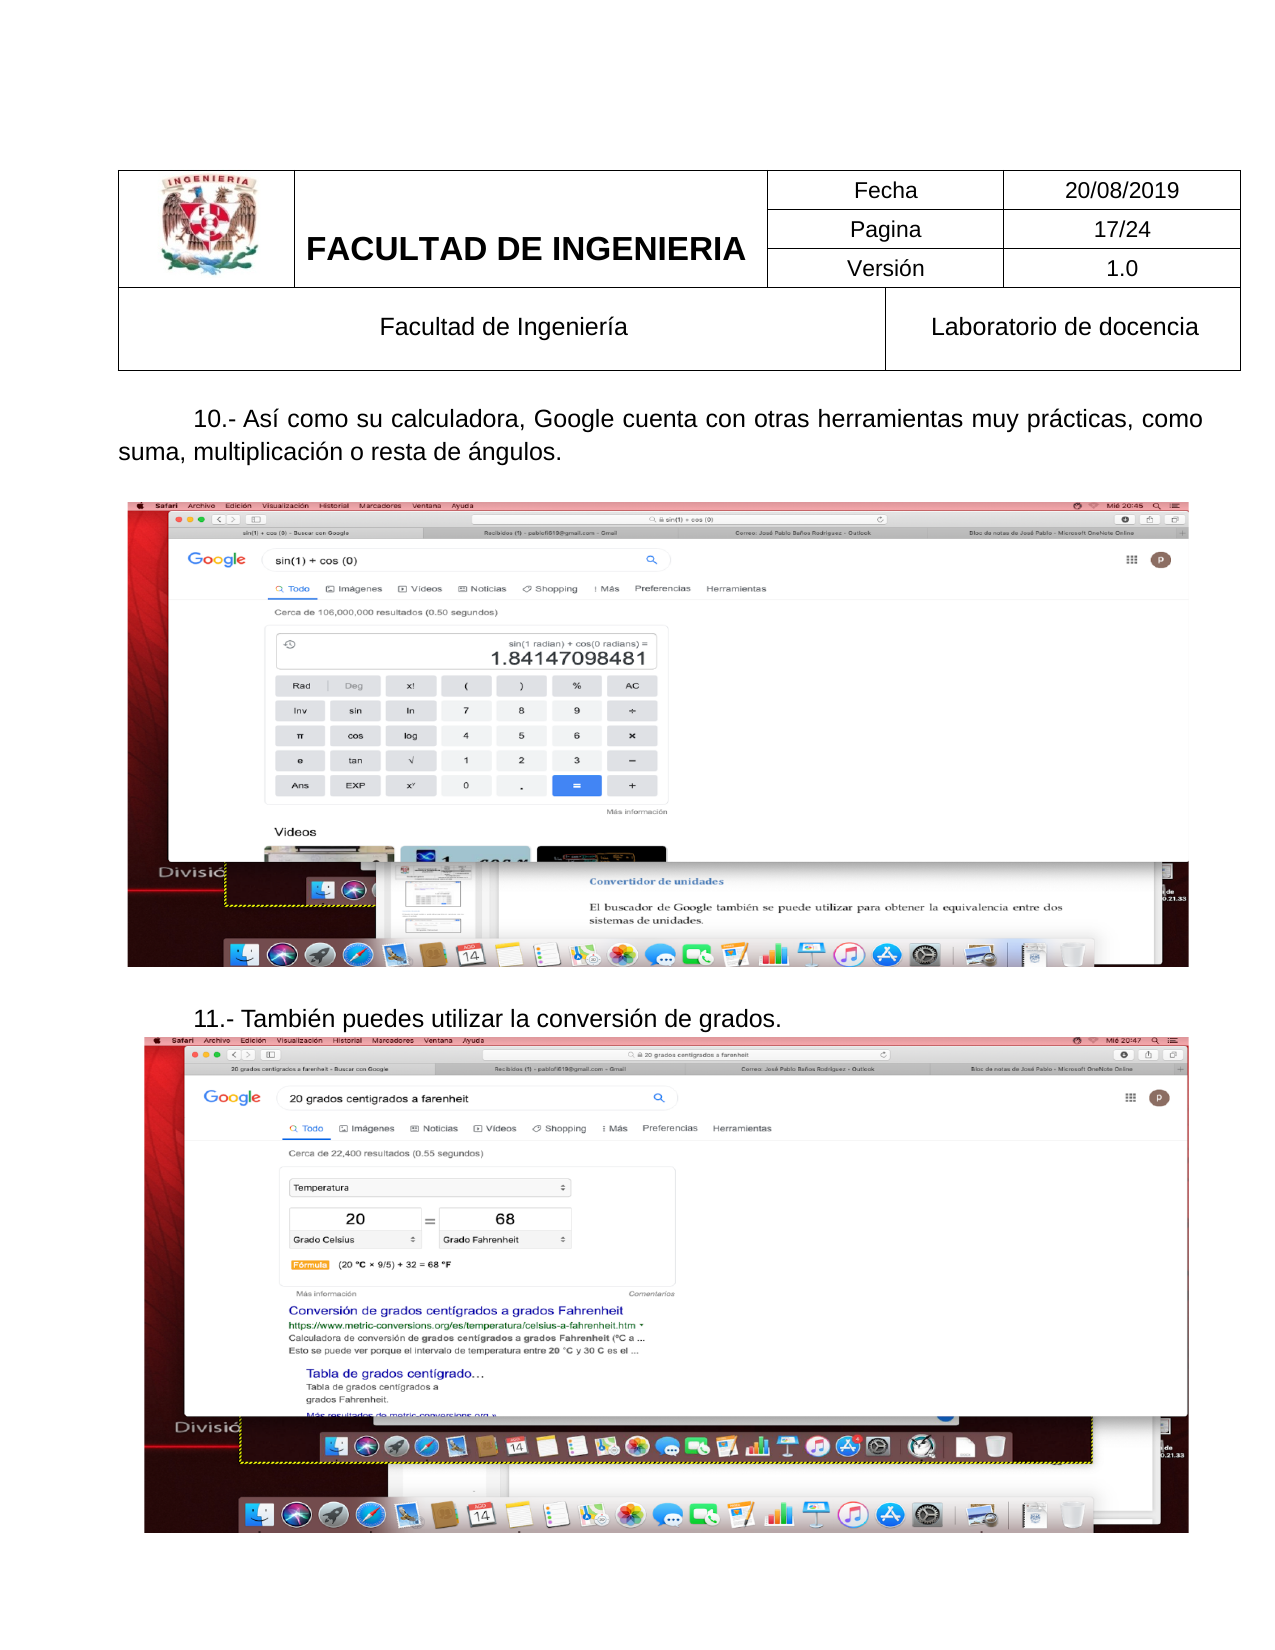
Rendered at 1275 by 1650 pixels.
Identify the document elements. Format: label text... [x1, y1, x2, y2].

text 11.- También puedes utilizar la conversión de grados. [118, 1003, 1205, 1032]
text 10.- Así como su calculadora, Google cuenta con otras herramientas muy prácticas, como suma, multiplicación o resta de ángulos. [118, 403, 1205, 465]
table_header FACULTAD DE INGENIERIA [295, 171, 767, 287]
table_cell Facultad de Ingeniería [119, 288, 885, 369]
table_header Fecha [768, 171, 1003, 209]
table_cell Laboratorio de docencia [886, 288, 1240, 369]
table_header [119, 171, 294, 287]
table_cell 17/24 [1004, 210, 1240, 248]
table_header 20/08/2019 [1004, 171, 1240, 209]
table_cell Pagina [768, 210, 1003, 248]
table_cell Versión [768, 249, 1003, 287]
table_cell 1.0 [1004, 249, 1240, 287]
